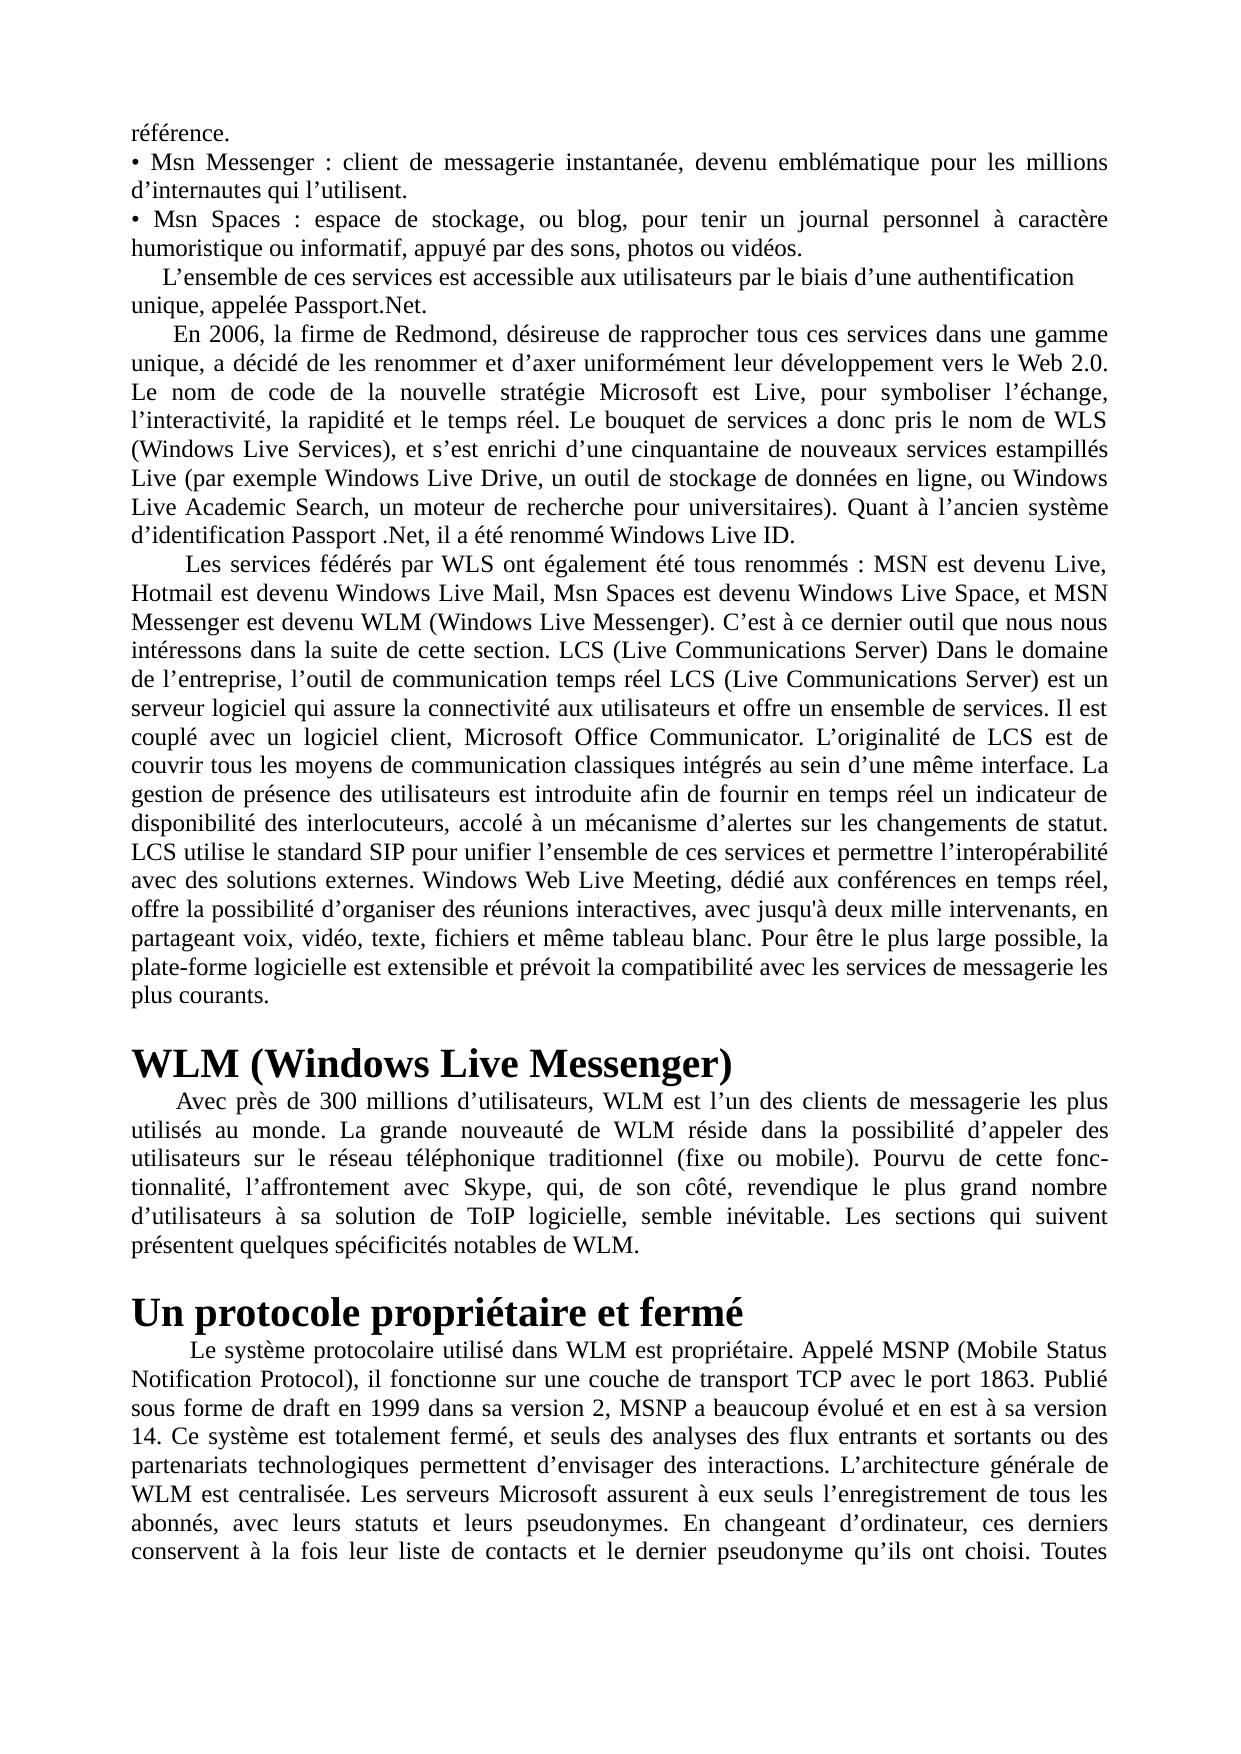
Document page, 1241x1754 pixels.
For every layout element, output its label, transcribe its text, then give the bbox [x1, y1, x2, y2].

text L’ensemble de ces services est accessible aux utilisateurs par le biais d’une authentification [131, 262, 1109, 291]
text • Msn Messenger : client de messagerie instantanée, devenu emblématique pour les millions d’internautes qui l’utilisent. [131, 147, 1109, 204]
text unique, appelée Passport.Net. [131, 291, 1109, 319]
text Le système protocolaire utilisé dans WLM est propriétaire. Appelé MSNP (Mobile Status Notification Protocol), il fonctionne sur une couche de transport TCP avec le port 1863. Publié sous forme de draft en 1999 dans sa version 2, MSNP a beaucoup évolué et en est à sa version 14. Ce système est totalement fermé, et seuls des analyses des flux entrants et sortants ou des partenariats technologiques permettent d’envisager des interactions. L’architecture générale de WLM est centralisée. Les serveurs Microsoft assurent à eux seuls l’enregistrement de tous les abonnés, avec leurs statuts et leurs pseudonymes. En changeant d’ordinateur, ces derniers conservent à la fois leur liste de contacts et le dernier pseudonyme qu’ils ont choisi. Toutes [131, 1335, 1109, 1565]
text Les services fédérés par WLS ont également été tous renommés : MSN est devenu Live, Hotmail est devenu Windows Live Mail, Msn Spaces est devenu Windows Live Space, et MSN Messenger est devenu WLM (Windows Live Messenger). C’est à ce dernier outil que nous nous intéressons dans la suite de cette section. LCS (Live Communications Server) Dans le domaine de l’entreprise, l’outil de communication temps réel LCS (Live Communications Server) est un serveur logiciel qui assure la connectivité aux utilisateurs et offre un ensemble de services. Il est couplé avec un logiciel client, Microsoft Office Communicator. L’originalité de LCS est de couvrir tous les moyens de communication classiques intégrés au sein d’une même interface. La gestion de présence des utilisateurs est introduite afin de fournir en temps réel un indicateur de disponibilité des interlocuteurs, accolé à un mécanisme d’alertes sur les changements de statut. LCS utilise le standard SIP pour unifier l’ensemble de ces services et permettre l’interopérabilité avec des solutions externes. Windows Web Live Meeting, dédié aux conférences en temps réel, offre la possibilité d’organiser des réunions interactives, avec jusqu'à deux mille intervenants, en partageant voix, vidéo, texte, fichiers et même tableau blanc. Pour être le plus large possible, la plate-forme logicielle est extensible et prévoit la compatibilité avec les services de messagerie les plus courants. [131, 549, 1109, 1009]
text référence. [131, 118, 1109, 147]
text En 2006, la firme de Redmond, désireuse de rapprocher tous ces services dans une gamme unique, a décidé de les renommer et d’axer uniformément leur développement vers le Web 2.0. Le nom de code de la nouvelle stratégie Microsoft est Live, pour symboliser l’échange, l’interactivité, la rapidité et le temps réel. Le bouquet de services a donc pris le nom de WLS (Windows Live Services), et s’est enrichi d’une cinquantaine de nouveaux services estampillés Live (par exemple Windows Live Drive, un outil de stockage de données en ligne, ou Windows Live Academic Search, un moteur de recherche pour universitaires). Quant à l’ancien système d’identification Passport .Net, il a été renommé Windows Live ID. [131, 319, 1109, 549]
text WLM (Windows Live Messenger) [131, 1038, 1109, 1086]
text • Msn Spaces : espace de stockage, ou blog, pour tenir un journal personnel à caractère humoristique ou informatif, appuyé par des sons, photos ou vidéos. [131, 204, 1109, 262]
text Un protocole propriétaire et fermé [131, 1287, 1109, 1335]
text Avec près de 300 millions d’utilisateurs, WLM est l’un des clients de messagerie les plus utilisés au monde. La grande nouveauté de WLM réside dans la possibilité d’appeler des utilisateurs sur le réseau téléphonique traditionnel (fixe ou mobile). Pourvu de cette fonc-tionnalité, l’affrontement avec Skype, qui, de son côté, revendique le plus grand nombre d’utilisateurs à sa solution de ToIP logicielle, semble inévitable. Les sections qui suivent présentent quelques spécificités notables de WLM. [131, 1086, 1109, 1258]
